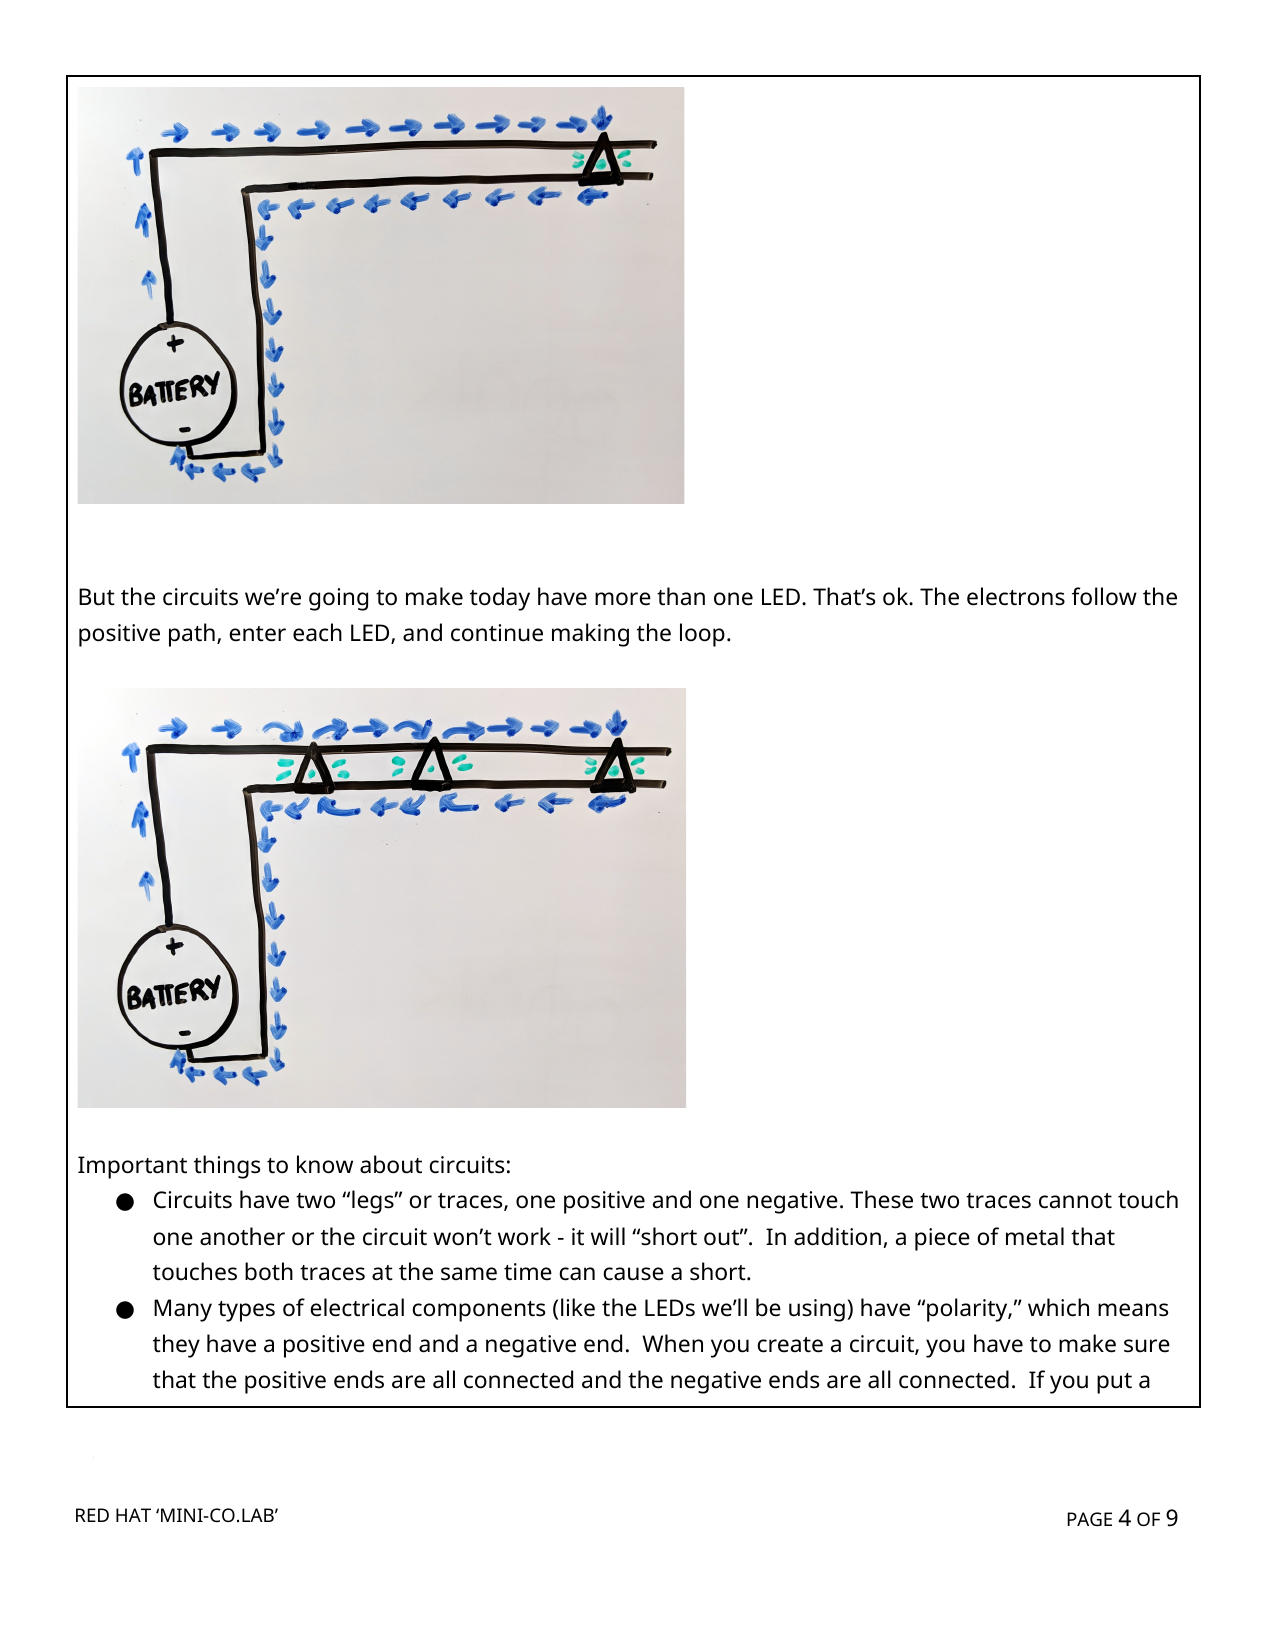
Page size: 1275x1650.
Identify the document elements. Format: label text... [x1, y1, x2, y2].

table_cell But the circuits we’re going to make today have more than one LED. That’s ok. The electrons follow the positive path, enter each LED, and continue making the loop. Important things to know about circuits: Circuits have two “legs” or traces, one positive and one negative. These two traces cannot touch one another or the circuit won’t work - it will “short out”. In addition, a piece of metal that touches both traces at the same time can cause a short. Many types of electrical components (like the LEDs we’ll be using) have “polarity,” which means they have a positive end and a negative end. When you create a circuit, you have to make sure that the positive ends are all connected and the negative ends are all connected. If you put a [68, 77, 1199, 1406]
picture [77, 87, 685, 504]
picture [77, 688, 687, 1108]
